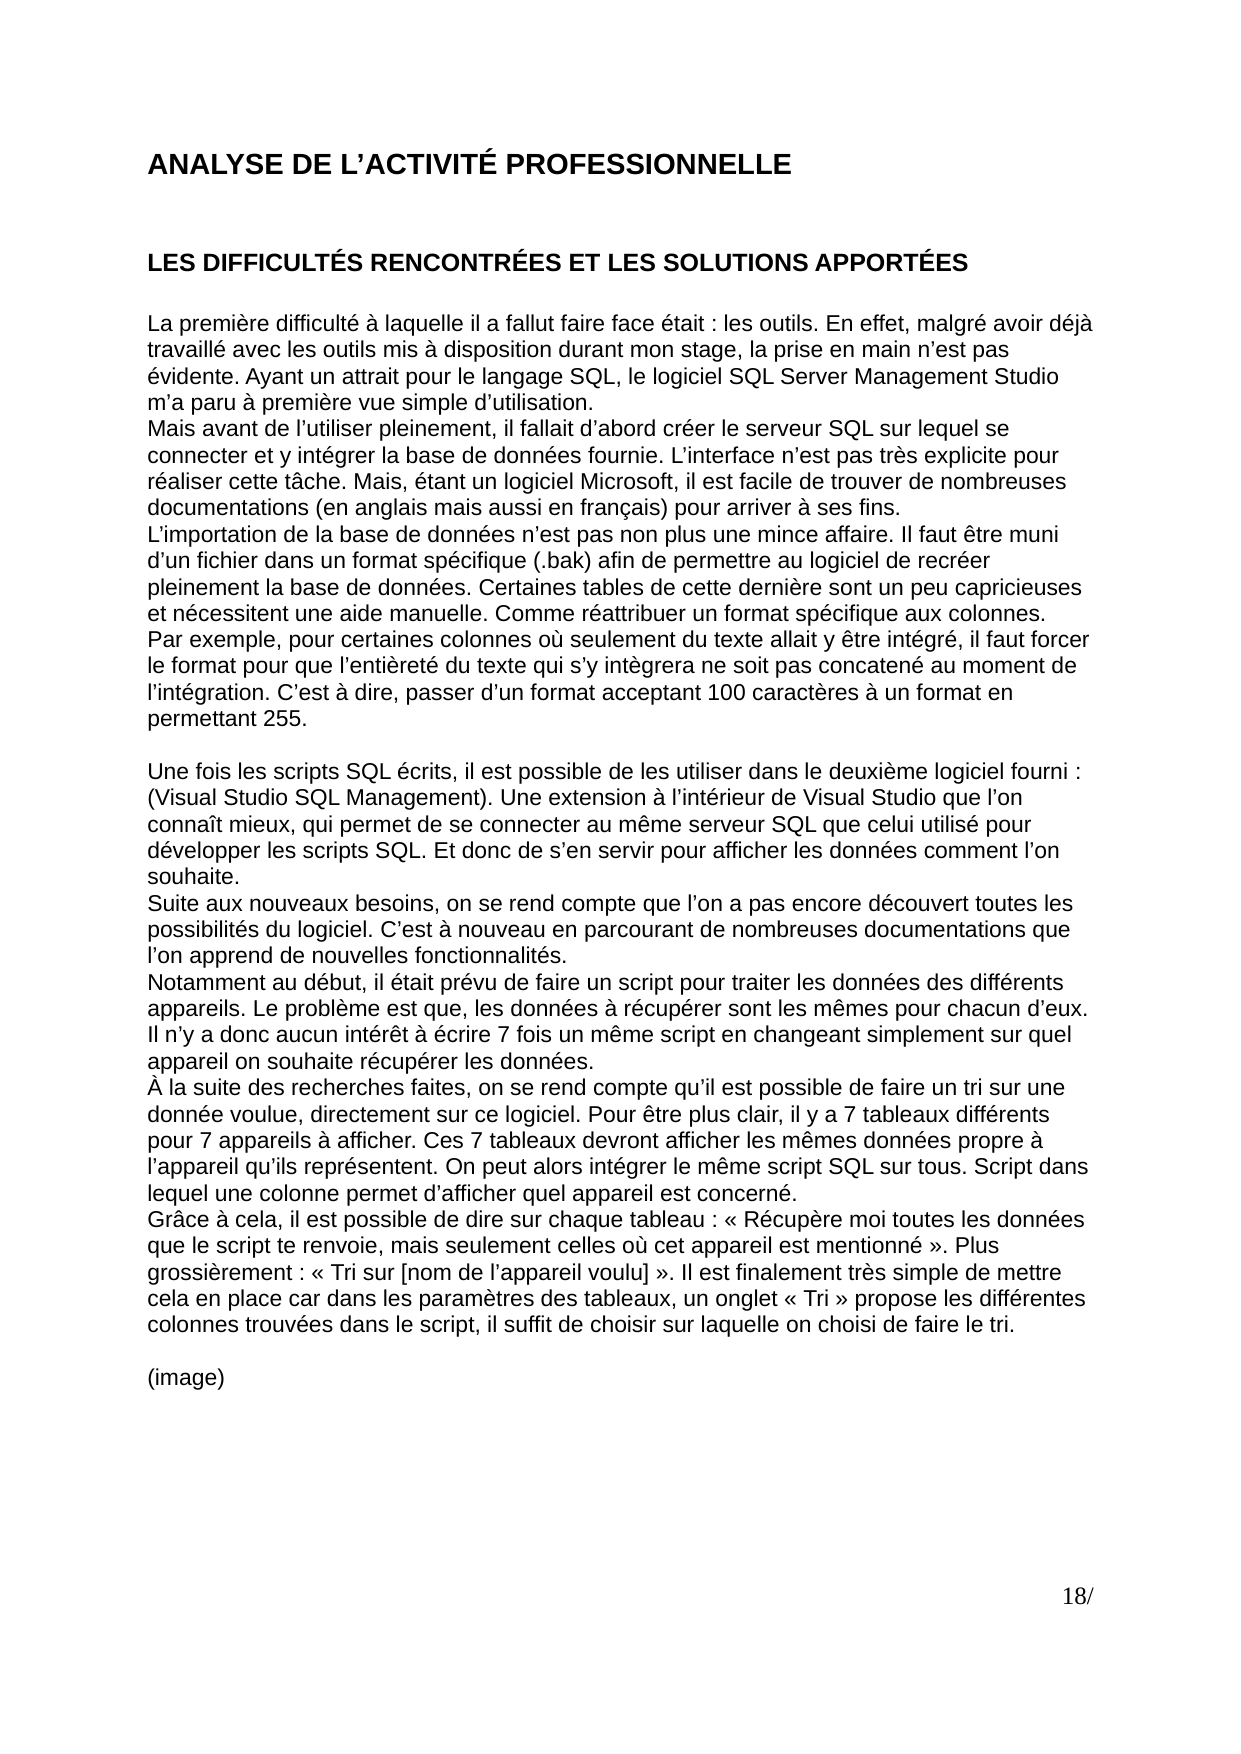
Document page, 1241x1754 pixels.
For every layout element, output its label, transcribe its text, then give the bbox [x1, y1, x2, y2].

text La première difficulté à laquelle il a fallut faire face était : les outils. En effet, malgré avoir déjà travaillé avec les outils mis à disposition durant mon stage, la prise en main n’est pas évidente. Ayant un attrait pour le langage SQL, le logiciel SQL Server Management Studio m’a paru à première vue simple d’utilisation. Mais avant de l’utiliser pleinement, il fallait d’abord créer le serveur SQL sur lequel se connecter et y intégrer la base de données fournie. L’interface n’est pas très explicite pour réaliser cette tâche. Mais, étant un logiciel Microsoft, il est facile de trouver de nombreuses documentations (en anglais mais aussi en français) pour arriver à ses fins. [147, 310, 1093, 521]
text Notamment au début, il était prévu de faire un script pour traiter les données des différents appareils. Le problème est que, les données à récupérer sont les mêmes pour chacun d’eux. Il n’y a donc aucun intérêt à écrire 7 fois un même script en changeant simplement sur quel appareil on souhaite récupérer les données. À la suite des recherches faites, on se rend compte qu’il est possible de faire un tri sur une donnée voulue, directement sur ce logiciel. Pour être plus clair, il y a 7 tableaux différents pour 7 appareils à afficher. Ces 7 tableaux devront afficher les mêmes données propre à l’appareil qu’ils représentent. On peut alors intégrer le même script SQL sur tous. Script dans lequel une colonne permet d’afficher quel appareil est concerné. [147, 969, 1093, 1206]
text Une fois les scripts SQL écrits, il est possible de les utiliser dans le deuxième logiciel fourni : (Visual Studio SQL Management). Une extension à l’intérieur de Visual Studio que l’on connaît mieux, qui permet de se connecter au même serveur SQL que celui utilisé pour développer les scripts SQL. Et donc de s’en servir pour afficher les données comment l’on souhaite. Suite aux nouveaux besoins, on se rend compte que l’on a pas encore découvert toutes les possibilités du logiciel. C’est à nouveau en parcourant de nombreuses documentations que l’on apprend de nouvelles fonctionnalités. [147, 758, 1093, 969]
text L’importation de la base de données n’est pas non plus une mince affaire. Il faut être muni d’un fichier dans un format spécifique (.bak) afin de permettre au logiciel de recréer pleinement la base de données. Certaines tables de cette dernière sont un peu capricieuses et nécessitent une aide manuelle. Comme réattribuer un format spécifique aux colonnes. [147, 521, 1093, 626]
text Par exemple, pour certaines colonnes où seulement du texte allait y être intégré, il faut forcer le format pour que l’entièreté du texte qui s’y intègrera ne soit pas concatené au moment de l’intégration. C’est à dire, passer d’un format acceptant 100 caractères à un format en permettant 255. [147, 626, 1093, 732]
text Grâce à cela, il est possible de dire sur chaque tableau : « Récupère moi toutes les données que le script te renvoie, mais seulement celles où cet appareil est mentionné ». Plus grossièrement : « Tri sur [nom de l’appareil voulu] ». Il est finalement très simple de mettre cela en place car dans les paramètres des tableaux, un onglet « Tri » propose les différentes colonnes trouvées dans le script, il suffit de choisir sur laquelle on choisi de faire le tri. [147, 1206, 1093, 1338]
text (image) [147, 1364, 1093, 1390]
text LES DIFFICULTÉS RENCONTRÉES ET LES SOLUTIONS APPORTÉES [147, 248, 1093, 276]
text ANALYSE DE L’ACTIVITÉ PROFESSIONNELLE [147, 147, 1093, 181]
